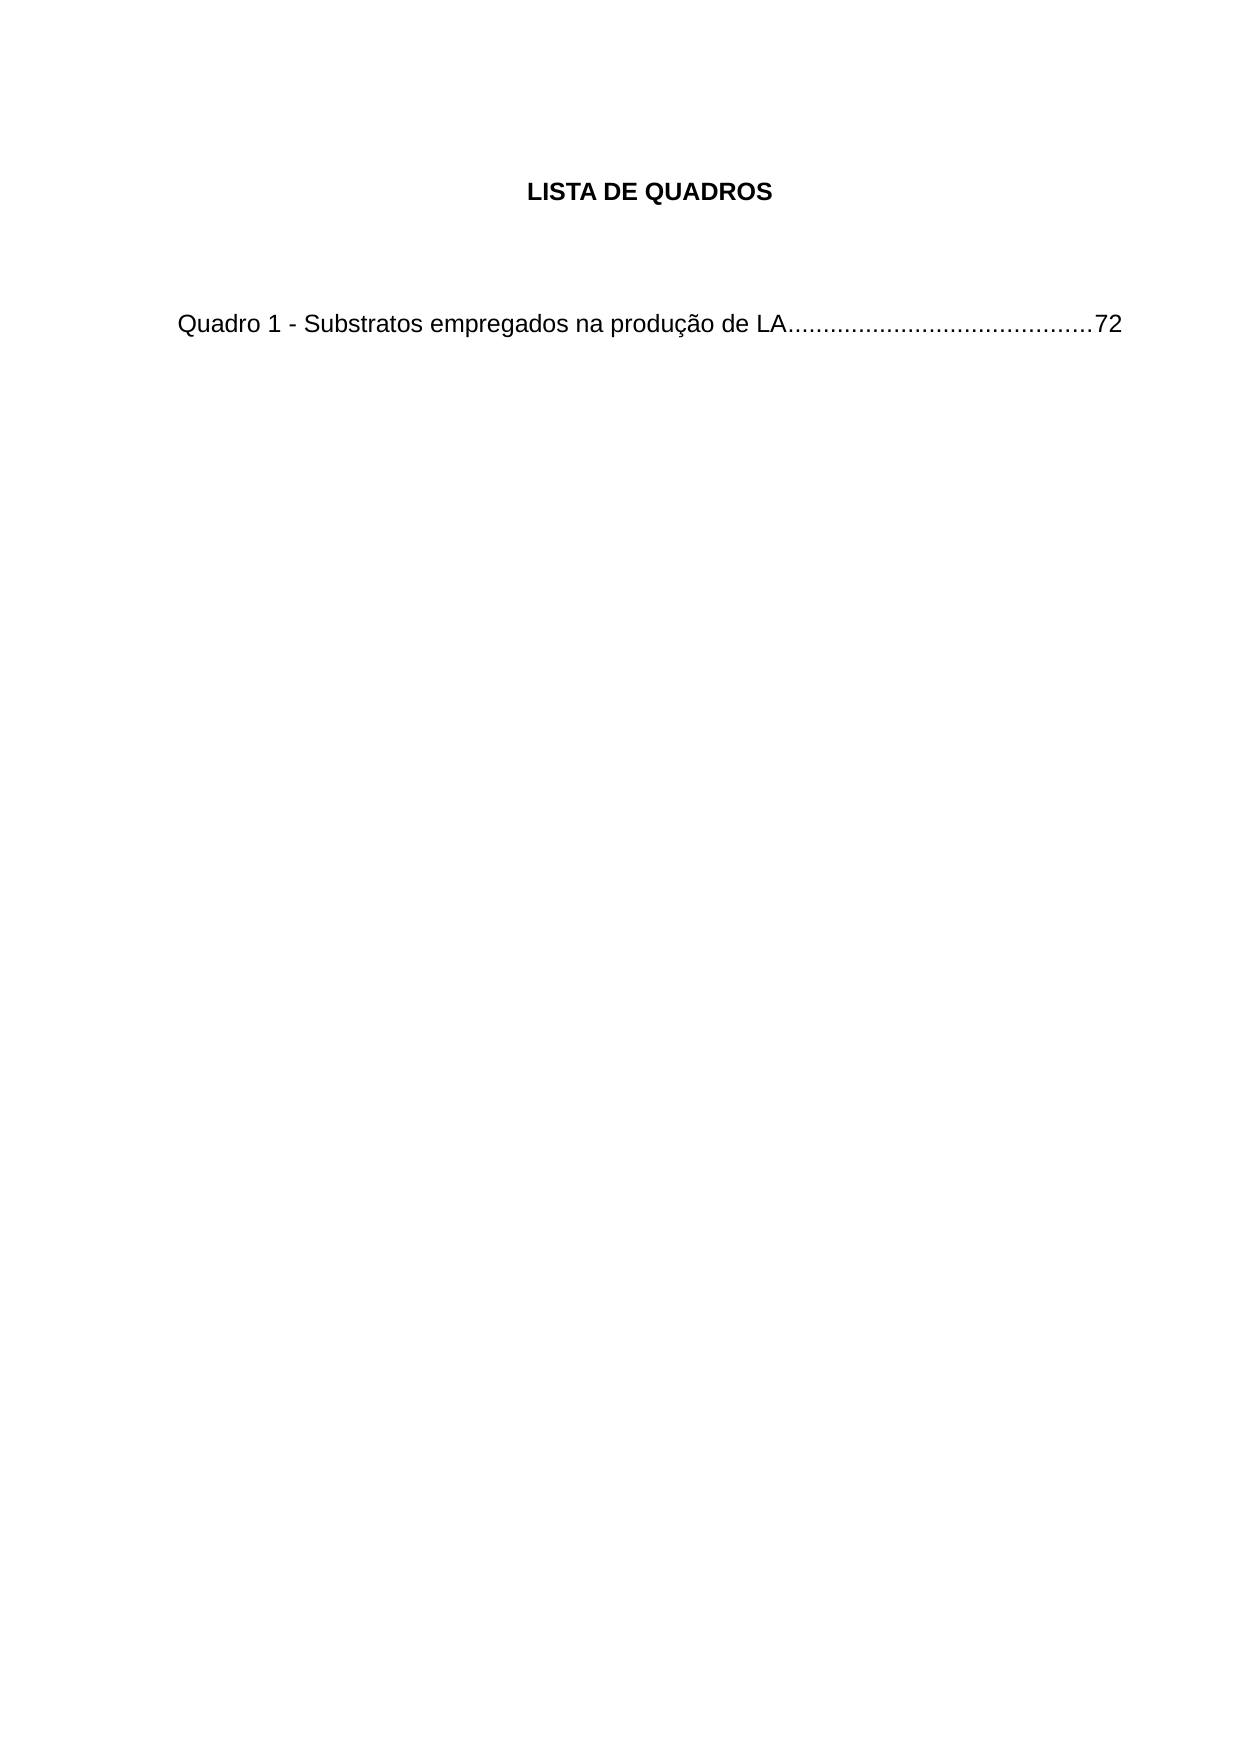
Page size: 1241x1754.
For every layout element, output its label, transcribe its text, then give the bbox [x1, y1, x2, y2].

text Quadro 1 - Substratos empregados na produção de LA 72 [177, 309, 1122, 338]
subtitle LISTA DE QUADROS [177, 177, 1122, 206]
